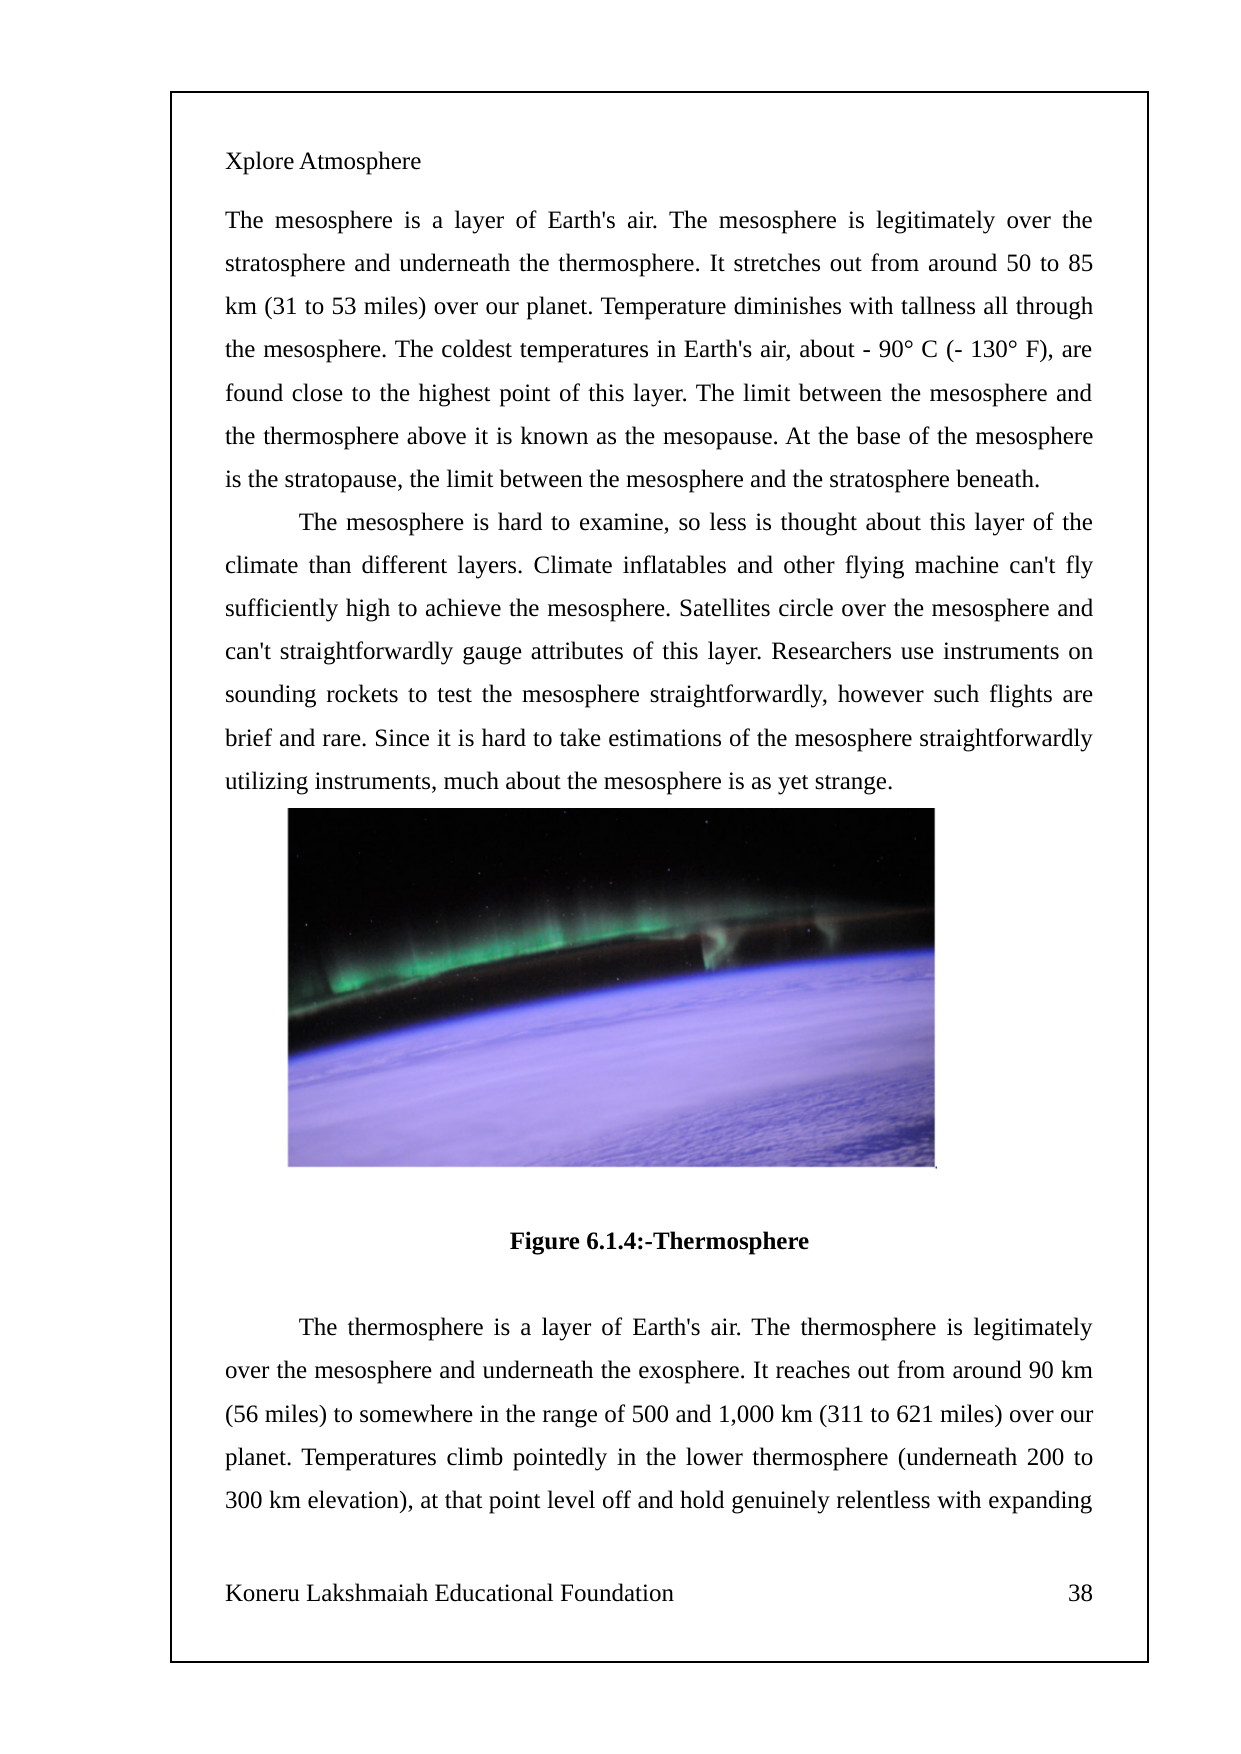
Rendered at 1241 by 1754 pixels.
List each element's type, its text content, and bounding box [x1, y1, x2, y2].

text The mesosphere is a layer of Earth's air. The mesosphere is legitimately over the stratosphere and underneath the thermosphere. It stretches out from around 50 to 85 km (31 to 53 miles) over our planet. Temperature diminishes with tallness all through the mesosphere. The coldest temperatures in Earth's air, about - 90° C (- 130° F), are found close to the highest point of this layer. The limit between the mesosphere and the thermosphere above it is known as the mesopause. At the base of the mesosphere is the stratopause, the limit between the mesosphere and the stratosphere beneath. [225, 205, 1094, 493]
text Figure 6.1.4:-Thermosphere [225, 1226, 1094, 1255]
text The mesosphere is hard to examine, so less is thought about this layer of the climate than different layers. Climate inflatables and other flying machine can't fly sufficiently high to achieve the mesosphere. Satellites circle over the mesosphere and can't straightforwardly gauge attributes of this layer. Researchers use instruments on sounding rockets to test the mesosphere straightforwardly, however such flights are brief and rare. Since it is hard to take estimations of the mesosphere straightforwardly utilizing instruments, much about the mesosphere is as yet strange. [225, 507, 1094, 794]
picture [285, 808, 938, 1169]
text The thermosphere is a layer of Earth's air. The thermosphere is legitimately over the mesosphere and underneath the exosphere. It reaches out from around 90 km (56 miles) to somewhere in the range of 500 and 1,000 km (311 to 621 miles) over our planet. Temperatures climb pointedly in the lower thermosphere (underneath 200 to 300 km elevation), at that point level off and hold genuinely relentless with expanding [225, 1312, 1094, 1514]
